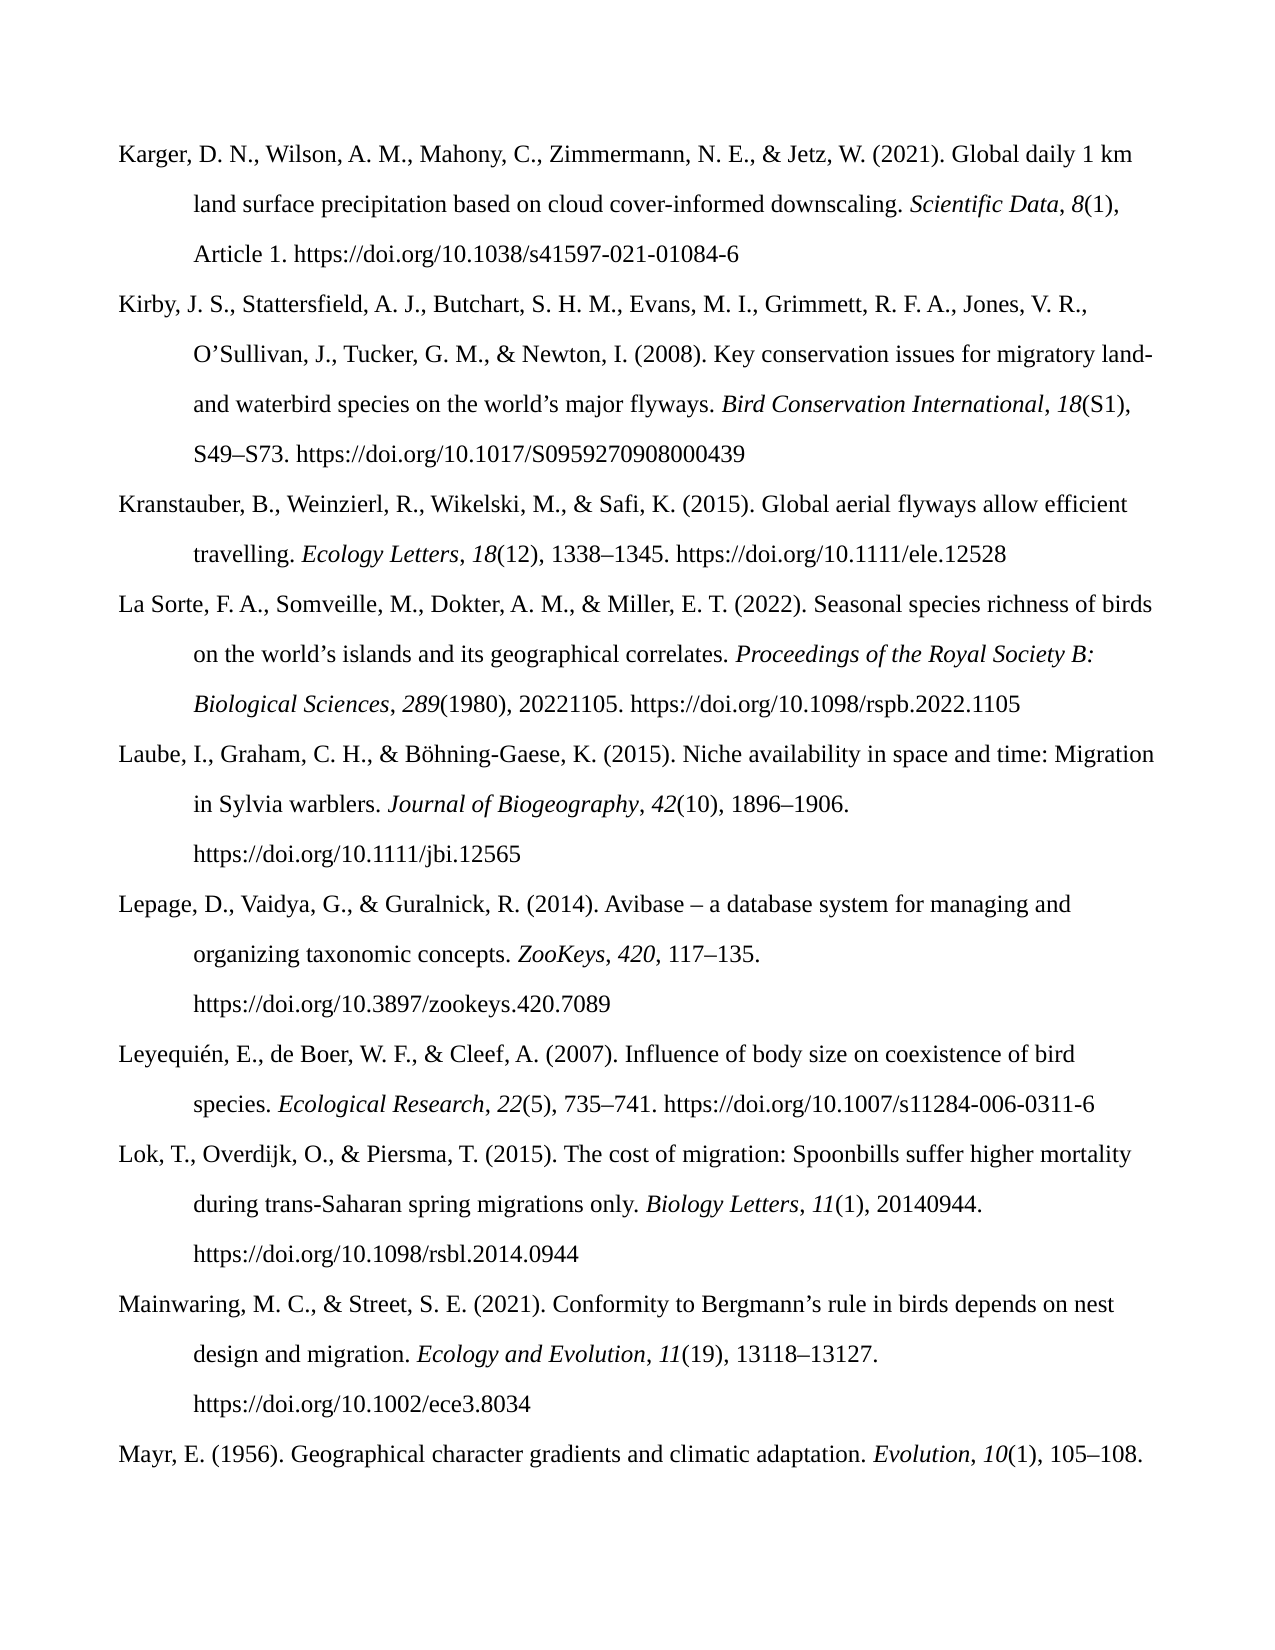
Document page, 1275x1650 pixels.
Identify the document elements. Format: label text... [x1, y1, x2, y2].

text La Sorte, F. A., Somveille, M., Dokter, A. M., & Miller, E. T. (2022). Seasonal species richness of birds on the world’s islands and its geographical correlates. Proceedings of the Royal Society B: Biological Sciences, 289(1980), 20221105. https://doi.org/10.1098/rspb.2022.1105 [118, 568, 1157, 718]
text Lepage, D., Vaidya, G., & Guralnick, R. (2014). Avibase – a database system for managing and organizing taxonomic concepts. ZooKeys, 420, 117–135. https://doi.org/10.3897/zookeys.420.7089 [118, 868, 1157, 1018]
text Mainwaring, M. C., & Street, S. E. (2021). Conformity to Bergmann’s rule in birds depends on nest design and migration. Ecology and Evolution, 11(19), 13118–13127. https://doi.org/10.1002/ece3.8034 [118, 1268, 1157, 1418]
text Mayr, E. (1956). Geographical character gradients and climatic adaptation. Evolution, 10(1), 105–108. [118, 1418, 1157, 1468]
text Kirby, J. S., Stattersfield, A. J., Butchart, S. H. M., Evans, M. I., Grimmett, R. F. A., Jones, V. R., O’Sullivan, J., Tucker, G. M., & Newton, I. (2008). Key conservation issues for migratory land- and waterbird species on the world’s major flyways. Bird Conservation International, 18(S1), S49–S73. https://doi.org/10.1017/S0959270908000439 [118, 268, 1157, 468]
text Lok, T., Overdijk, O., & Piersma, T. (2015). The cost of migration: Spoonbills suffer higher mortality during trans-Saharan spring migrations only. Biology Letters, 11(1), 20140944. https://doi.org/10.1098/rsbl.2014.0944 [118, 1118, 1157, 1268]
text Leyequién, E., de Boer, W. F., & Cleef, A. (2007). Influence of body size on coexistence of bird species. Ecological Research, 22(5), 735–741. https://doi.org/10.1007/s11284-006-0311-6 [118, 1018, 1157, 1118]
text Laube, I., Graham, C. H., & Böhning-Gaese, K. (2015). Niche availability in space and time: Migration in Sylvia warblers. Journal of Biogeography, 42(10), 1896–1906. https://doi.org/10.1111/jbi.12565 [118, 718, 1157, 868]
text Kranstauber, B., Weinzierl, R., Wikelski, M., & Safi, K. (2015). Global aerial flyways allow efficient travelling. Ecology Letters, 18(12), 1338–1345. https://doi.org/10.1111/ele.12528 [118, 468, 1157, 568]
text Karger, D. N., Wilson, A. M., Mahony, C., Zimmermann, N. E., & Jetz, W. (2021). Global daily 1 km land surface precipitation based on cloud cover-informed downscaling. Scientific Data, 8(1), Article 1. https://doi.org/10.1038/s41597-021-01084-6 [118, 118, 1157, 268]
